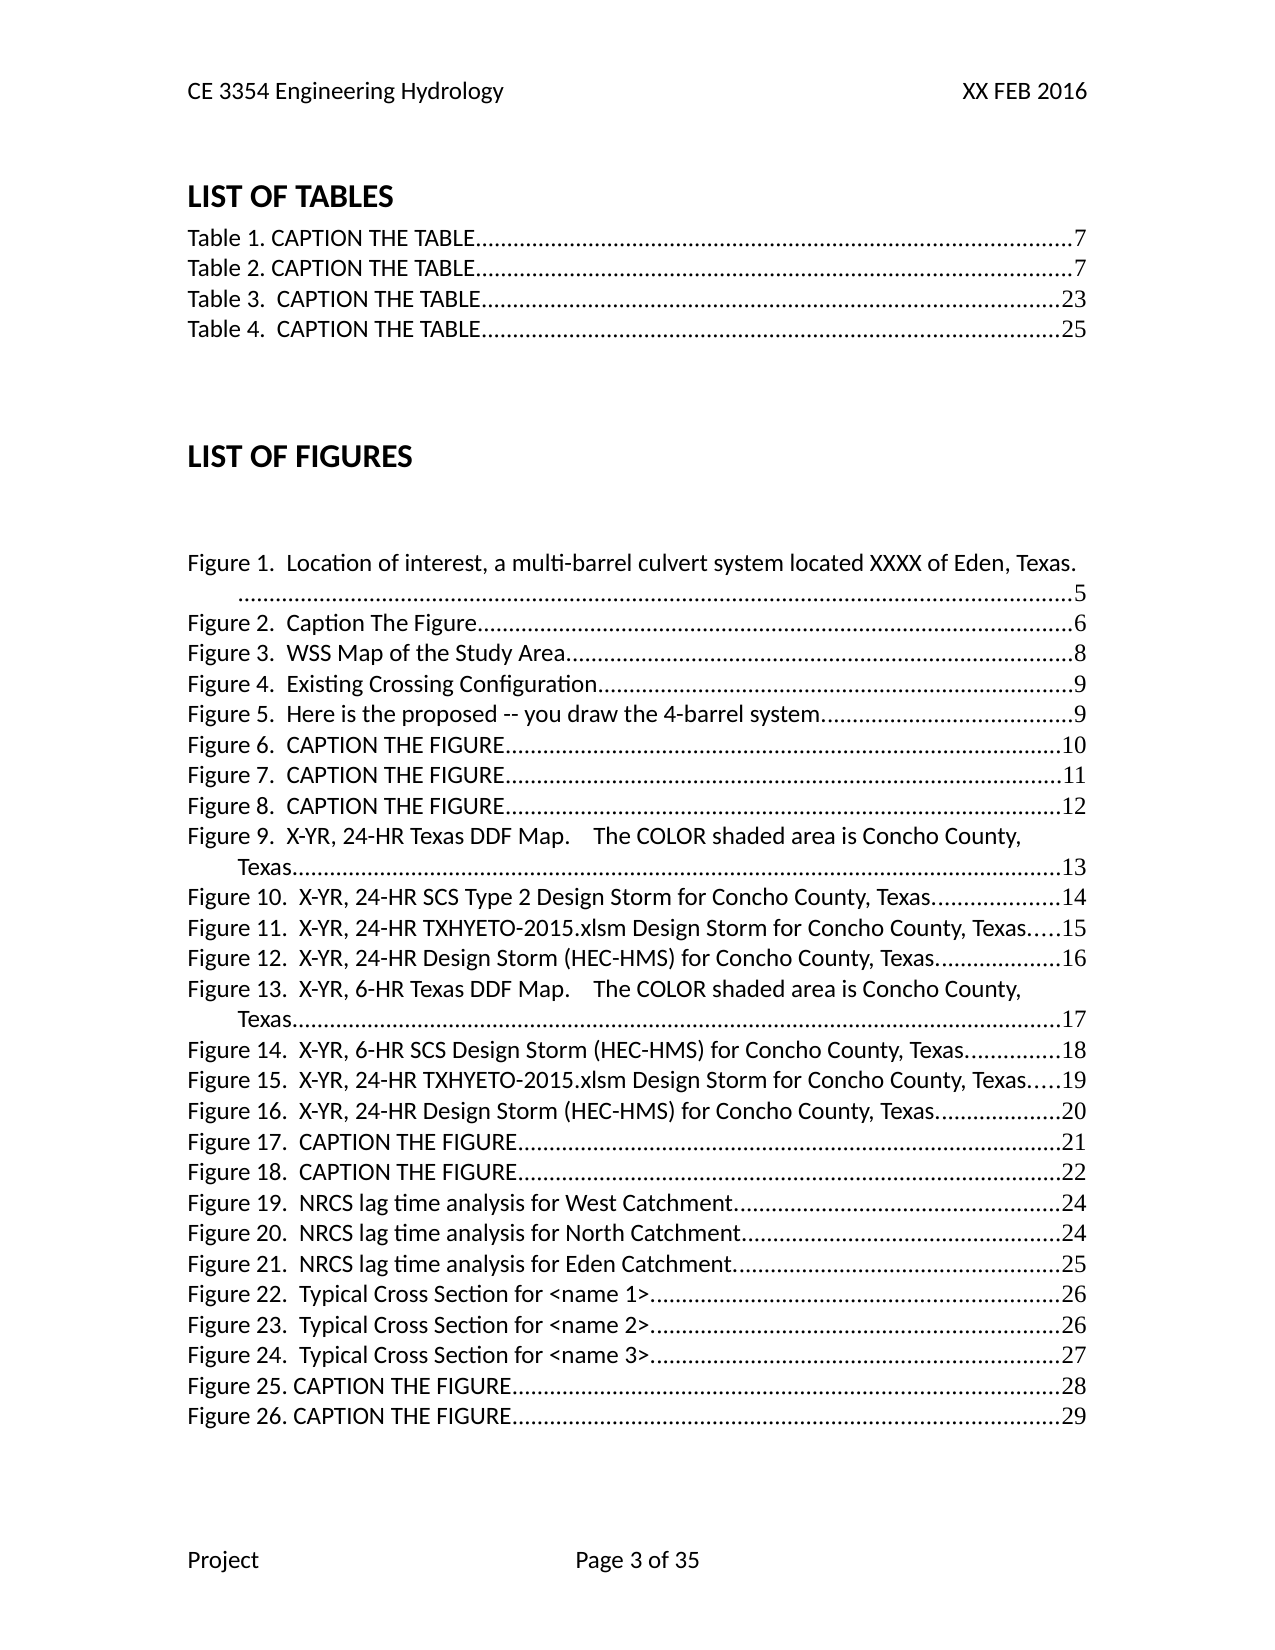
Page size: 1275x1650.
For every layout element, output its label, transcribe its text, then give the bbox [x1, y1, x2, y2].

text Figure 16. X-YR, 24-HR Design Storm (HEC-HMS) for Concho County, Texas. 20 [187, 1095, 1087, 1126]
text Figure 2. Caption The Figure 6 [187, 607, 1087, 637]
text Figure 9. X-YR, 24-HR Texas DDF Map. The COLOR shaded area is Concho County, Texas. 13 [187, 820, 1087, 881]
text Figure 25. CAPTION THE FIGURE 28 [187, 1370, 1087, 1400]
text Figure 17. CAPTION THE FIGURE 21 [187, 1126, 1087, 1156]
text Table 3. CAPTION THE TABLE 23 [187, 283, 1087, 313]
text Table 2. CAPTION THE TABLE 7 [187, 252, 1087, 283]
text Figure 19. NRCS lag time analysis for West Catchment. 24 [187, 1187, 1087, 1217]
text Figure 13. X-YR, 6-HR Texas DDF Map. The COLOR shaded area is Concho County, Texas. 17 [187, 973, 1087, 1034]
text Figure 22. Typical Cross Section for <name 1>. 26 [187, 1278, 1087, 1309]
text Figure 6. CAPTION THE FIGURE 10 [187, 729, 1087, 759]
text Figure 4. Existing Crossing Configuration 9 [187, 668, 1087, 698]
subtitle LIST OF FIGURES [187, 435, 1087, 476]
text Figure 5. Here is the proposed -- you draw the 4-barrel system. 9 [187, 698, 1087, 729]
text Figure 7. CAPTION THE FIGURE 11 [187, 759, 1087, 790]
text Figure 15. X-YR, 24-HR TXHYETO-2015.xlsm Design Storm for Concho County, Texas. 19 [187, 1064, 1087, 1095]
text Table 1. CAPTION THE TABLE 7 [187, 222, 1087, 252]
text Figure 12. X-YR, 24-HR Design Storm (HEC-HMS) for Concho County, Texas. 16 [187, 942, 1087, 973]
text Figure 24. Typical Cross Section for <name 3>. 27 [187, 1339, 1087, 1370]
text Figure 10. X-YR, 24-HR SCS Type 2 Design Storm for Concho County, Texas. 14 [187, 881, 1087, 912]
text Figure 3. WSS Map of the Study Area. 8 [187, 637, 1087, 668]
text Figure 14. X-YR, 6-HR SCS Design Storm (HEC-HMS) for Concho County, Texas. 18 [187, 1034, 1087, 1064]
subtitle LIST OF TABLES [187, 175, 1087, 216]
text Figure 26. CAPTION THE FIGURE 29 [187, 1400, 1087, 1431]
text Figure 11. X-YR, 24-HR TXHYETO-2015.xlsm Design Storm for Concho County, Texas. 15 [187, 912, 1087, 942]
text Figure 1. Location of interest, a multi-barrel culvert system located XXXX of Eden, Texas. 5 [187, 547, 1087, 607]
text Figure 20. NRCS lag time analysis for North Catchment. 24 [187, 1217, 1087, 1248]
text Figure 21. NRCS lag time analysis for Eden Catchment. 25 [187, 1248, 1087, 1278]
text Figure 8. CAPTION THE FIGURE 12 [187, 790, 1087, 820]
text Figure 18. CAPTION THE FIGURE 22 [187, 1156, 1087, 1187]
text Figure 23. Typical Cross Section for <name 2>. 26 [187, 1309, 1087, 1339]
text Table 4. CAPTION THE TABLE 25 [187, 313, 1087, 344]
